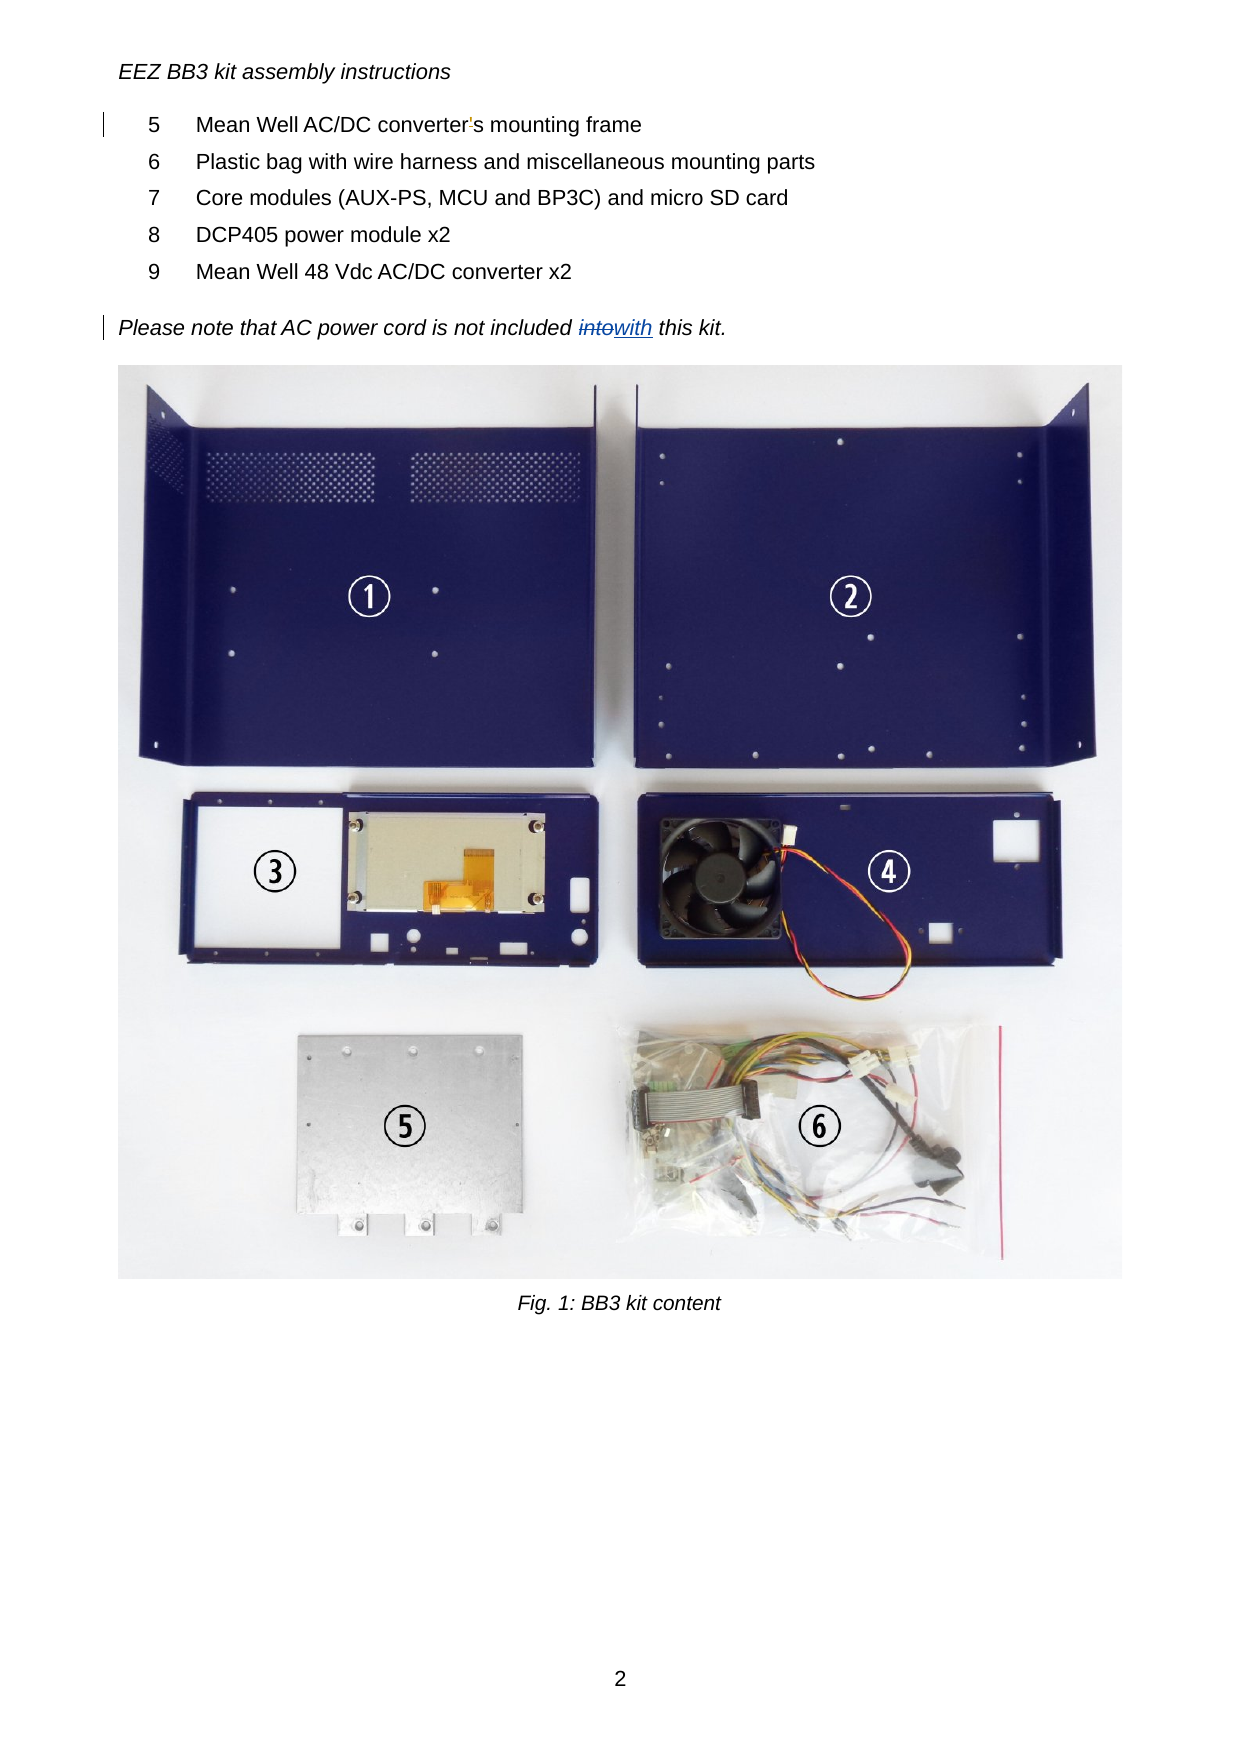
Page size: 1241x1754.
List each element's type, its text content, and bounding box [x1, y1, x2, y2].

table_cell 9 [118, 253, 190, 289]
table_cell 8 [118, 216, 190, 253]
table_cell 7 [118, 180, 190, 216]
picture [118, 365, 1123, 1279]
text Fig. 1: BB3 kit content [118, 1279, 1122, 1315]
table_cell Core modules (AUX-PS, MCU and BP3C) and micro SD card [190, 180, 915, 216]
table_cell Plastic bag with wire harness and miscellaneous mounting parts [190, 143, 915, 179]
text Please note that AC power cord is not included with this kit. [118, 315, 1122, 340]
table_cell 6 [118, 143, 190, 179]
table_cell Mean Well 48 Vdc AC/DC converter x2 [190, 253, 915, 289]
table_cell Mean Well AC/DC converters mounting frame [190, 106, 915, 143]
table_cell DCP405 power module x2 [190, 216, 915, 253]
table_cell 5 [118, 106, 190, 143]
